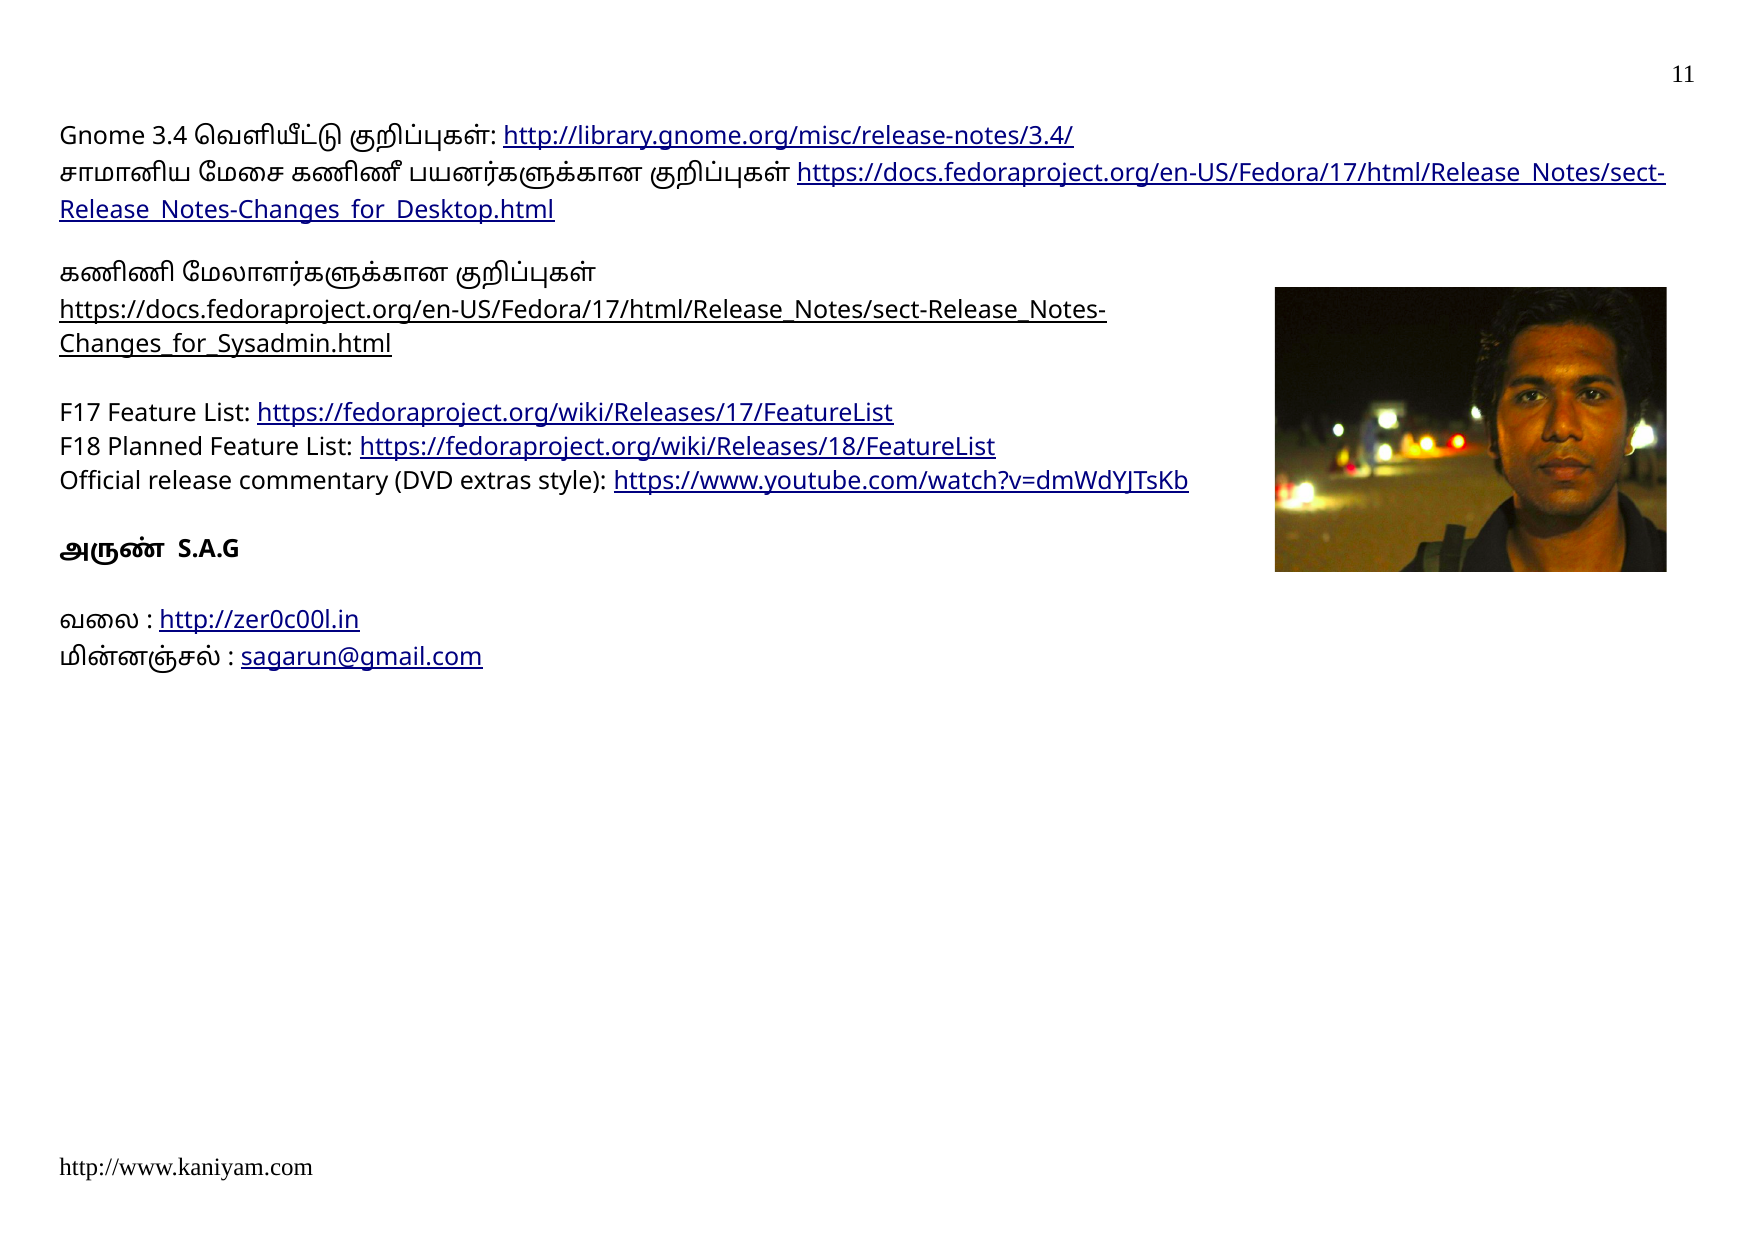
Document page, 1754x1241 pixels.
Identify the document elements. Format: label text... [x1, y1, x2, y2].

subtitle மின்னஞ்சல் : sagarun@gmail.com [59, 638, 1695, 675]
subtitle அருண் S.A.G [59, 530, 1274, 567]
text https://docs.fedoraproject.org/en-US/Fedora/17/html/Release_Notes/sect-Release_Notes-Changes_for_Sysadmin.html [59, 292, 1274, 360]
subtitle வலை : http://zer0c00l.in [59, 567, 1695, 638]
text F17 Feature List: https://fedoraproject.org/wiki/Releases/17/FeatureList [59, 394, 1274, 428]
text F18 Planned Feature List: https://fedoraproject.org/wiki/Releases/18/FeatureList [59, 428, 1274, 462]
text Gnome 3.4 வெளியீட்டு குறிப்புகள்: http://library.gnome.org/misc/release-notes/3.4/ [59, 117, 1695, 154]
text கணிணி மேலாளர்களுக்கான குறிப்புகள் [59, 259, 1695, 292]
subtitle [1667, 530, 1695, 567]
picture [1274, 287, 1667, 572]
text சாமானிய மேசை கணிணீ பயனர்களுக்கான குறிப்புகள் https://docs.fedoraproject.org/en-US/Fedora/17/html/Release_Notes/sect-Release_Notes-Changes_for_Desktop.html [59, 154, 1695, 225]
text Official release commentary (DVD extras style): https://www.youtube.com/watch?v=dmWdYJTsKb [59, 462, 1274, 496]
